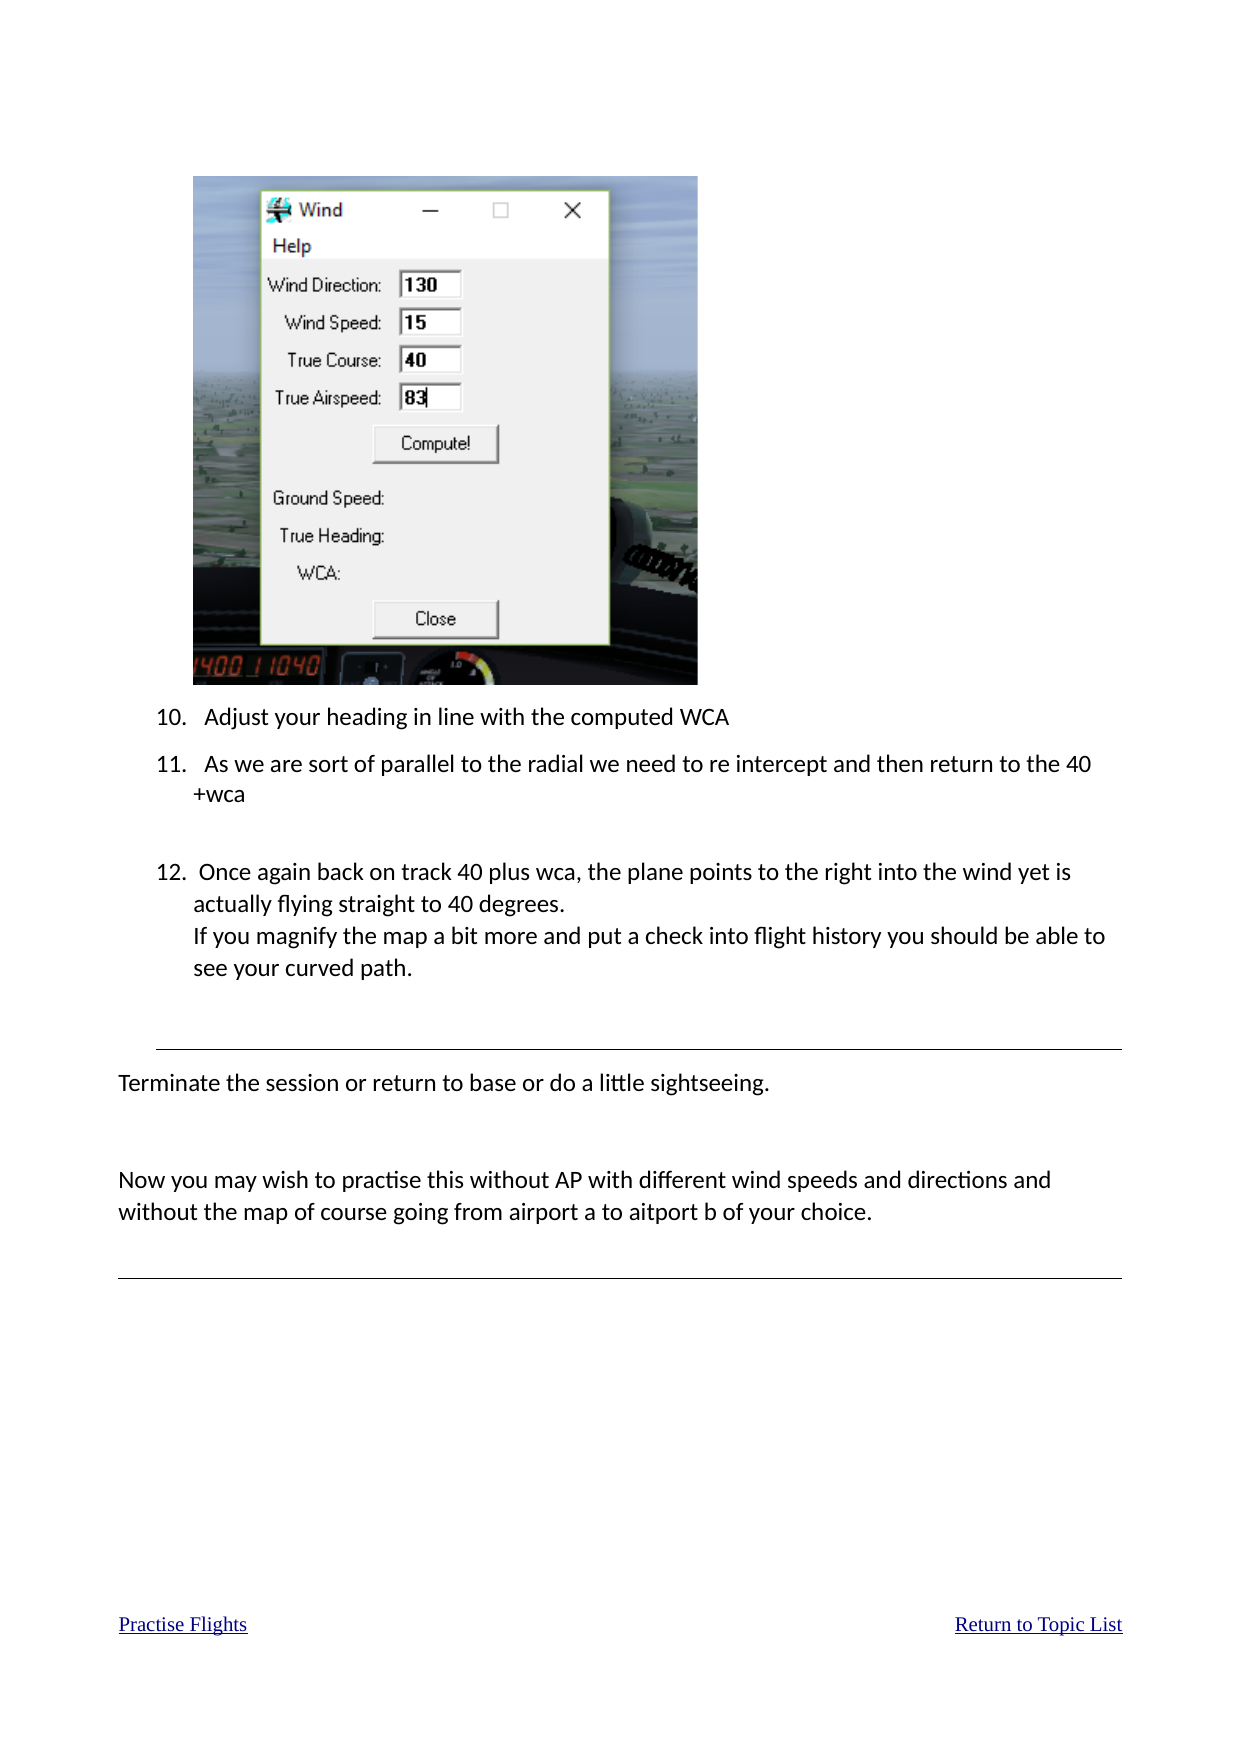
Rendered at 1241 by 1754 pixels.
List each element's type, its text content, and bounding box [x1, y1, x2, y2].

text Terminate the session or return to base or do a little sightseeing. [118, 1067, 1122, 1097]
list As we are sort of parallel to the radial we need to re intercept and then return to the 40 +wca [156, 748, 1122, 839]
list Adjust your heading in line with the computed WCA [156, 701, 1122, 731]
text Now you may wish to practise this without AP with different wind speeds and directions and without the map of course going from airport a to aitport b of your choice. [118, 1164, 1122, 1227]
list [698, 176, 1122, 684]
list Once again back on track 40 plus wca, the plane points to the right into the wind yet is actually flying straight to 40 degrees. If you magnify the map a bit more and put a check into flight history you should be able to see your curved path. [156, 856, 1122, 1049]
list [156, 176, 193, 684]
